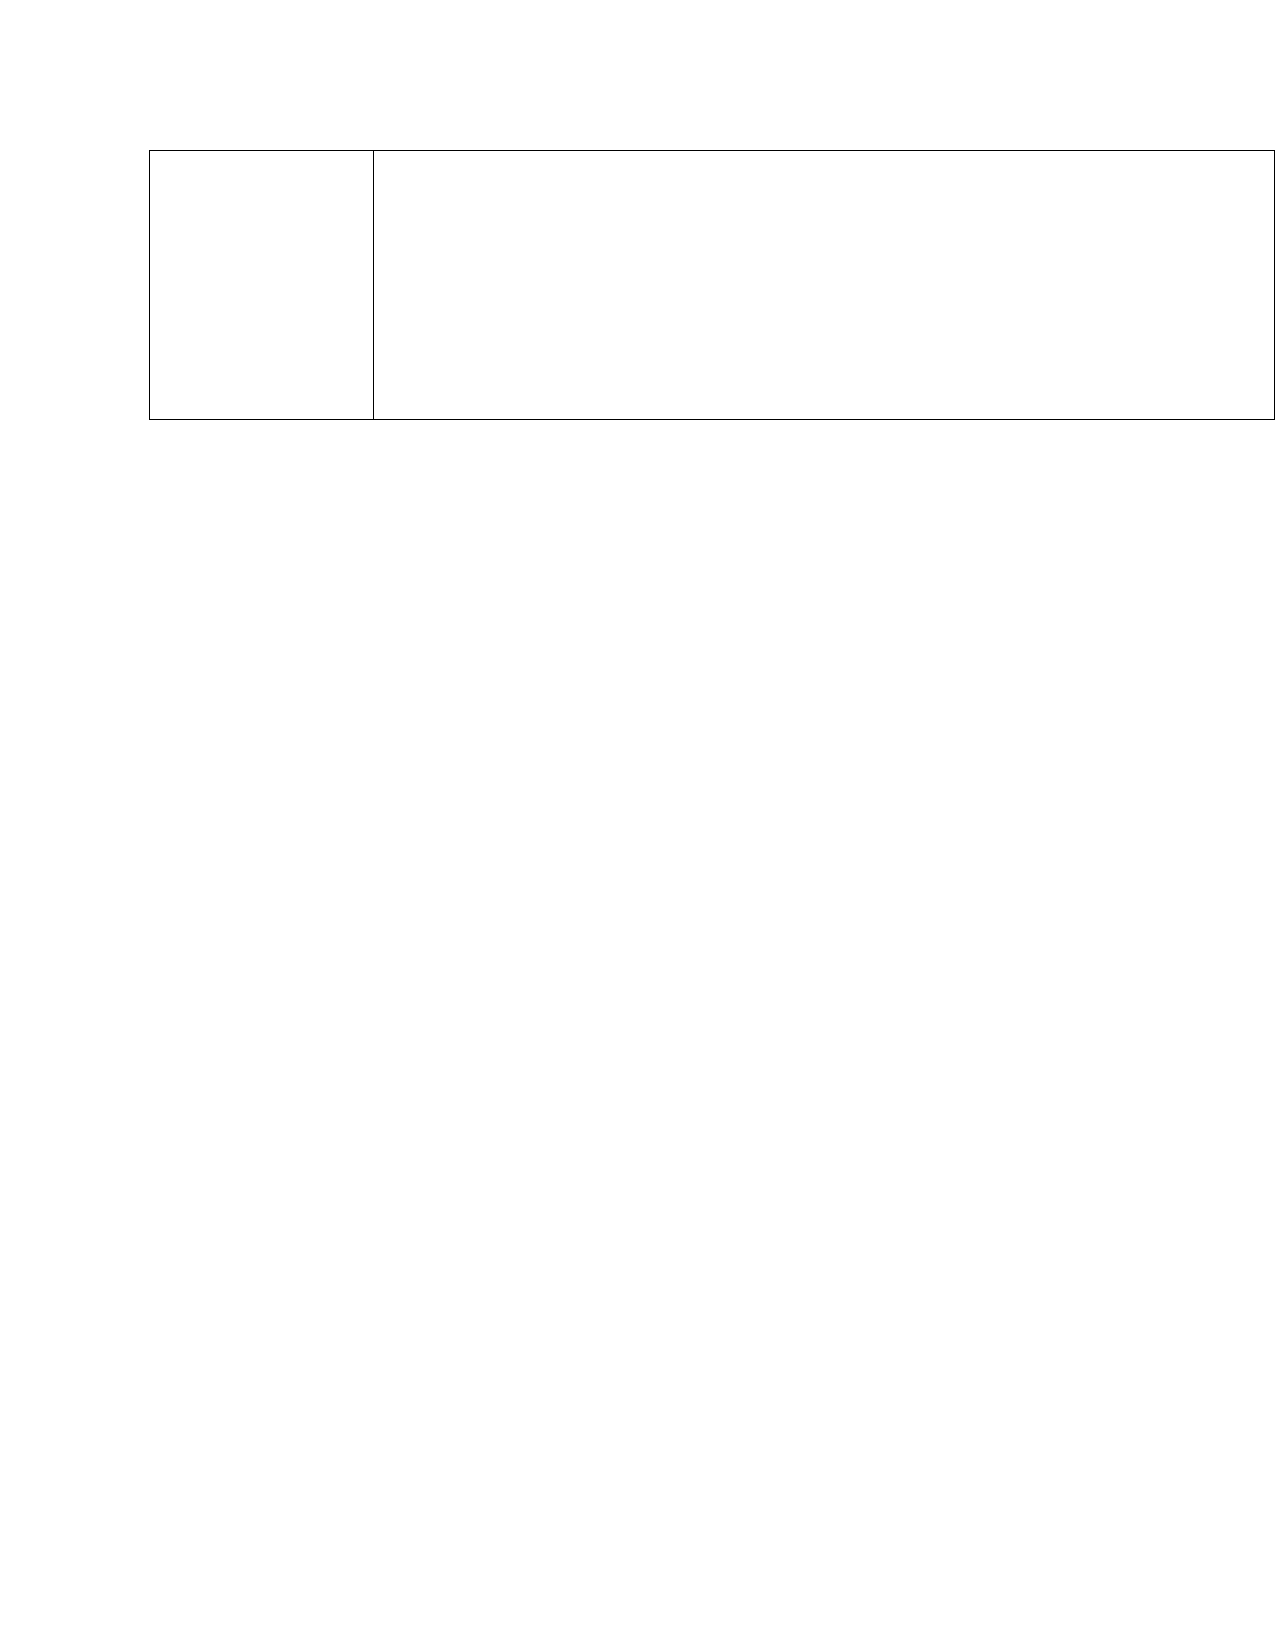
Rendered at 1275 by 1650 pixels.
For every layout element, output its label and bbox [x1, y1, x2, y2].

table_cell [150, 151, 373, 419]
table_cell [374, 151, 1274, 419]
